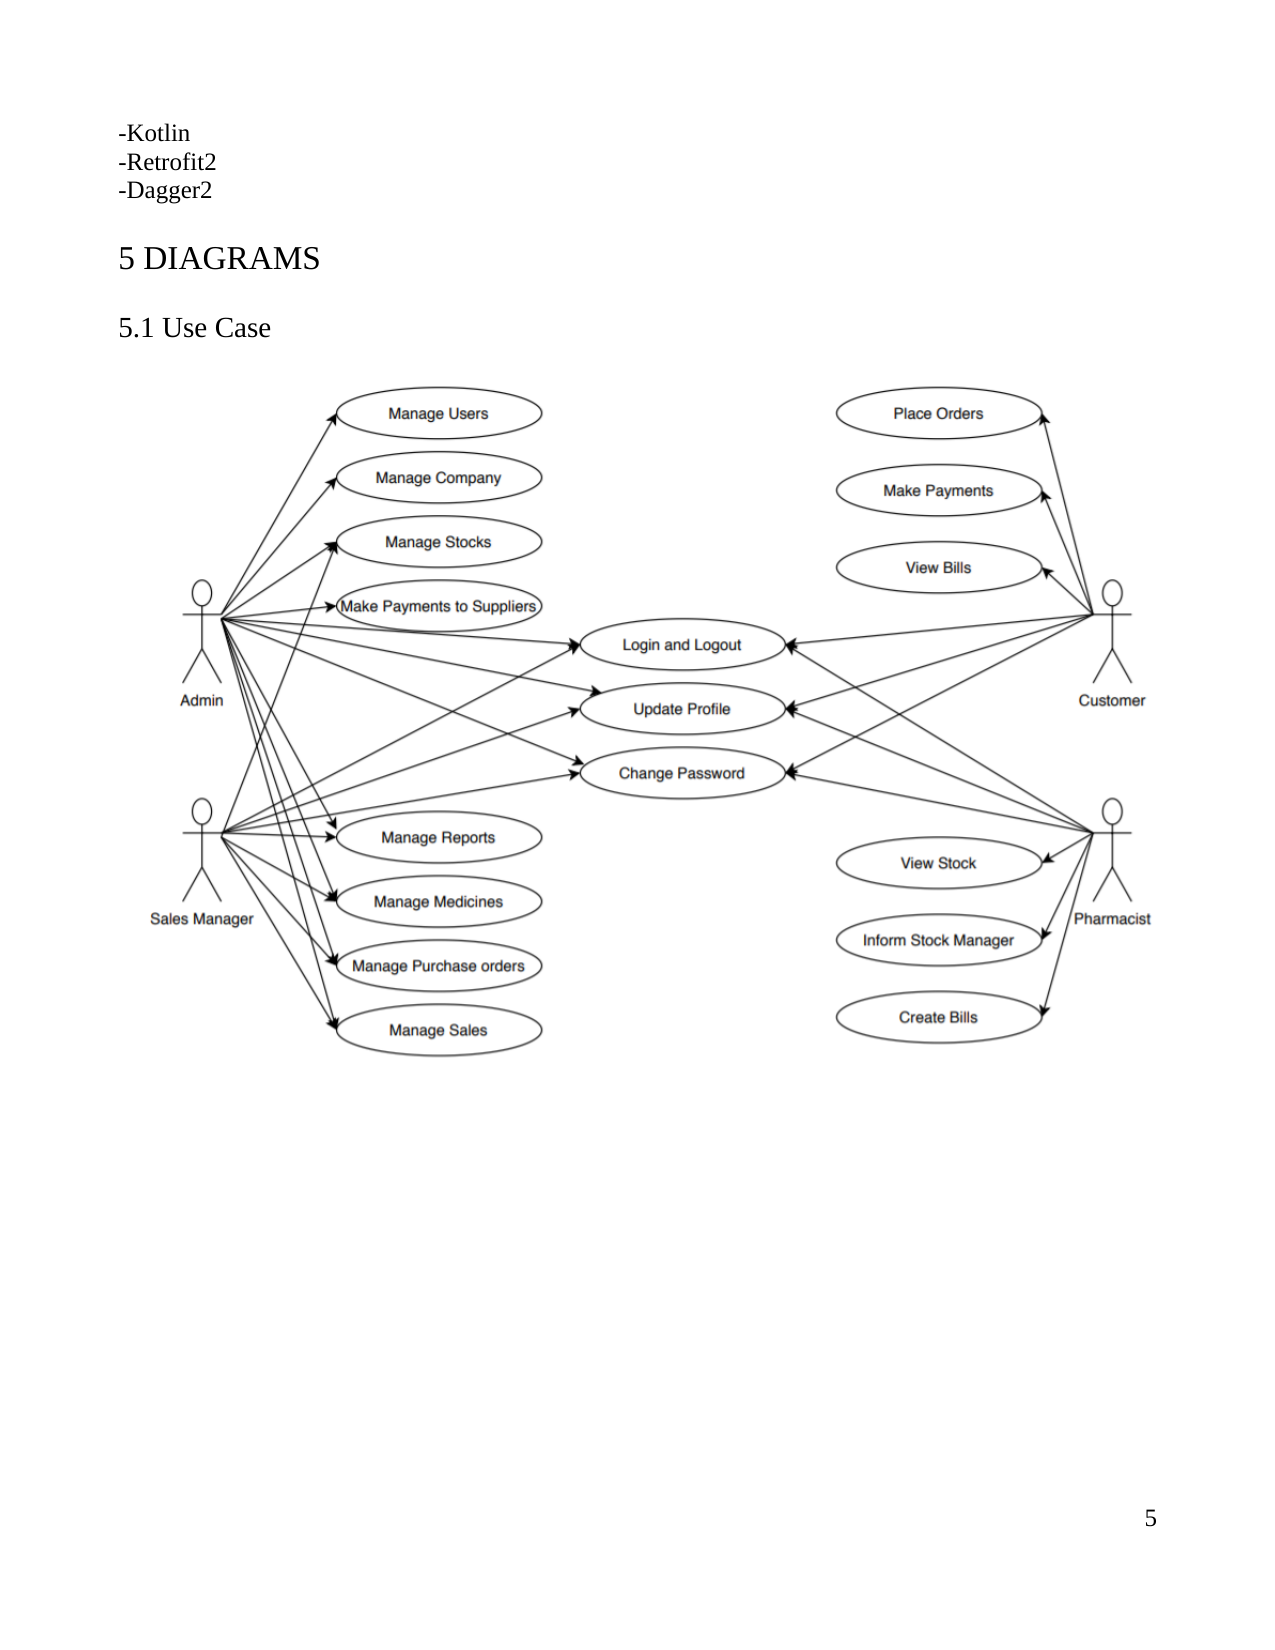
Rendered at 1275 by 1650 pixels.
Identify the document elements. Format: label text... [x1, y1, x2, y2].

text -Kotlin [118, 118, 1157, 147]
text -Retrofit2 [118, 147, 1157, 176]
text 5 DIAGRAMS [118, 238, 1157, 276]
text 5.1 Use Case [118, 310, 1157, 343]
picture [118, 376, 1157, 1079]
text -Dagger2 [118, 176, 1157, 204]
